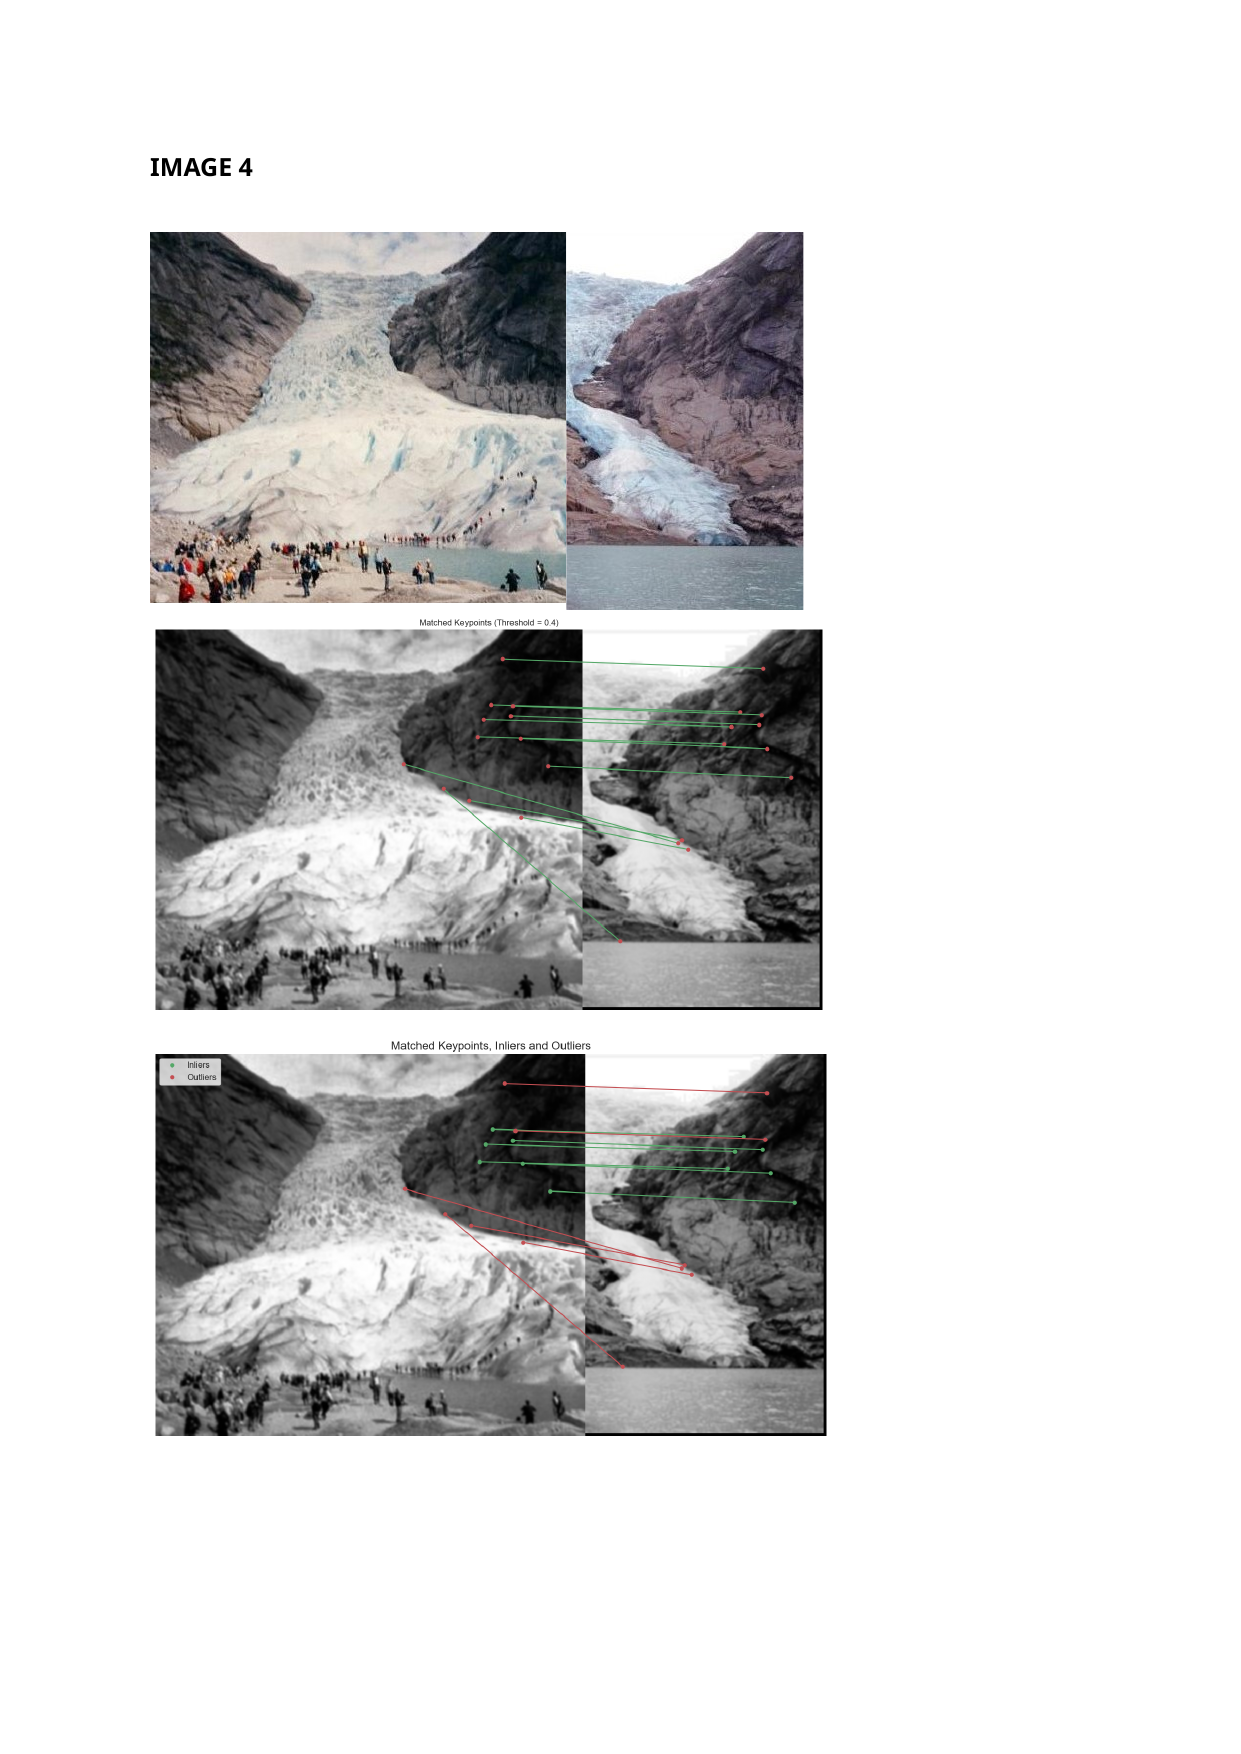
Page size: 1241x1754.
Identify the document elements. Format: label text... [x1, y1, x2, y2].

text IMAGE 4 [150, 150, 1090, 184]
